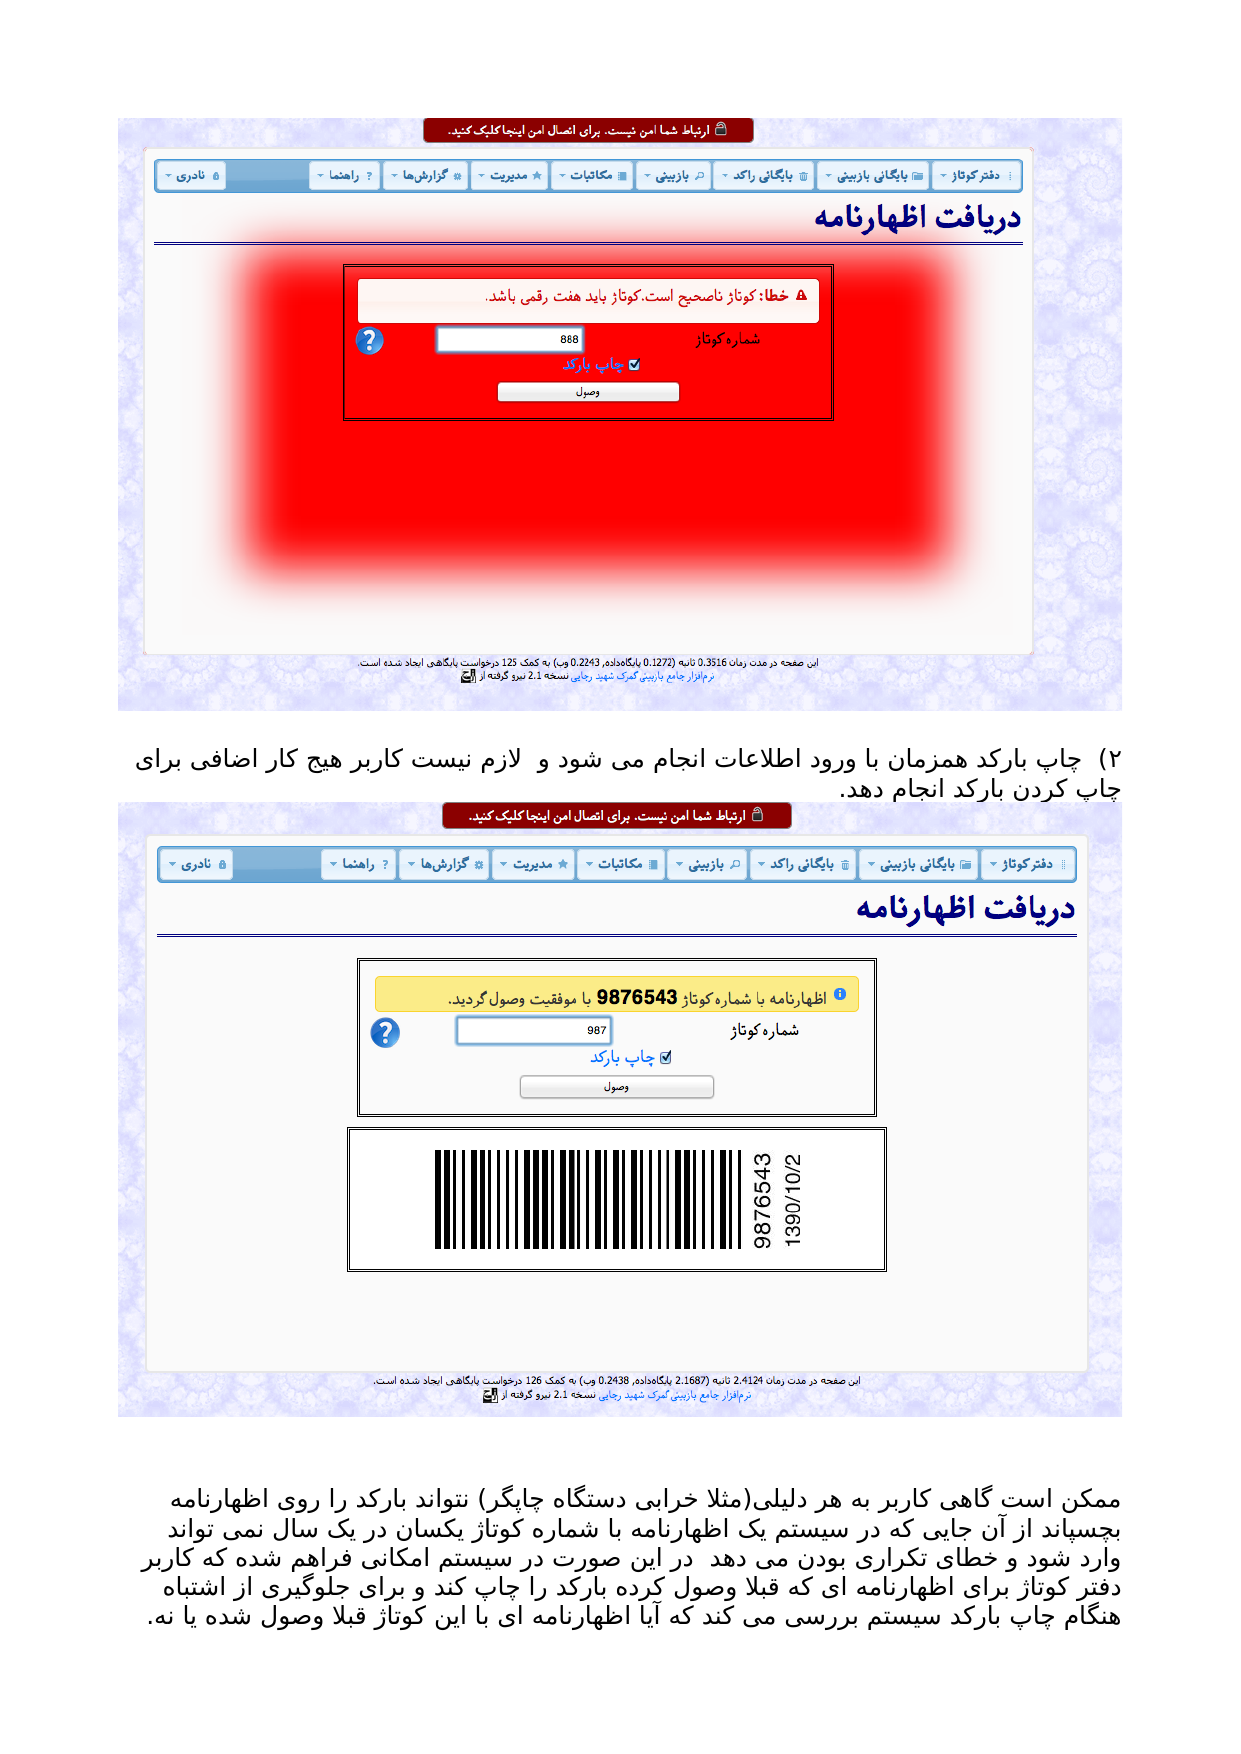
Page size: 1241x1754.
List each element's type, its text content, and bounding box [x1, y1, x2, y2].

text ممکن است گاهی کاربر به هر دلیلی(مثلا خرابی دستگاه چاپگر) نتواند بارکد را روی اظهارنامه بچسپاند از آن جایی که در سیستم یک اظهارنامه با شماره کوتاژ یکسان در یک سال نمی تواند وارد شود و خطای تکراری بودن می دهد در این صورت در سیستم امکانی فراهم شده که کاربر دفتر کوتاژ برای اظهارنامه ای که قبلا وصول کرده بارکد را چاپ کند و برای جلوگیری از اشتباه هنگام چاپ بارکد سیستم بررسی می کند که آیا اظهارنامه ای با این کوتاژ قبلا وصول شده یا نه. [118, 1484, 1122, 1630]
picture [118, 802, 1123, 1417]
text ۲) ‬ چاپ بارکد همزمان با ورود اطلاعات انجام می شود و لازم نیست کاربر هیج کار اضافی برای چاپ کردن بارکد انجام دهد. [118, 744, 1122, 802]
picture [118, 118, 1123, 711]
